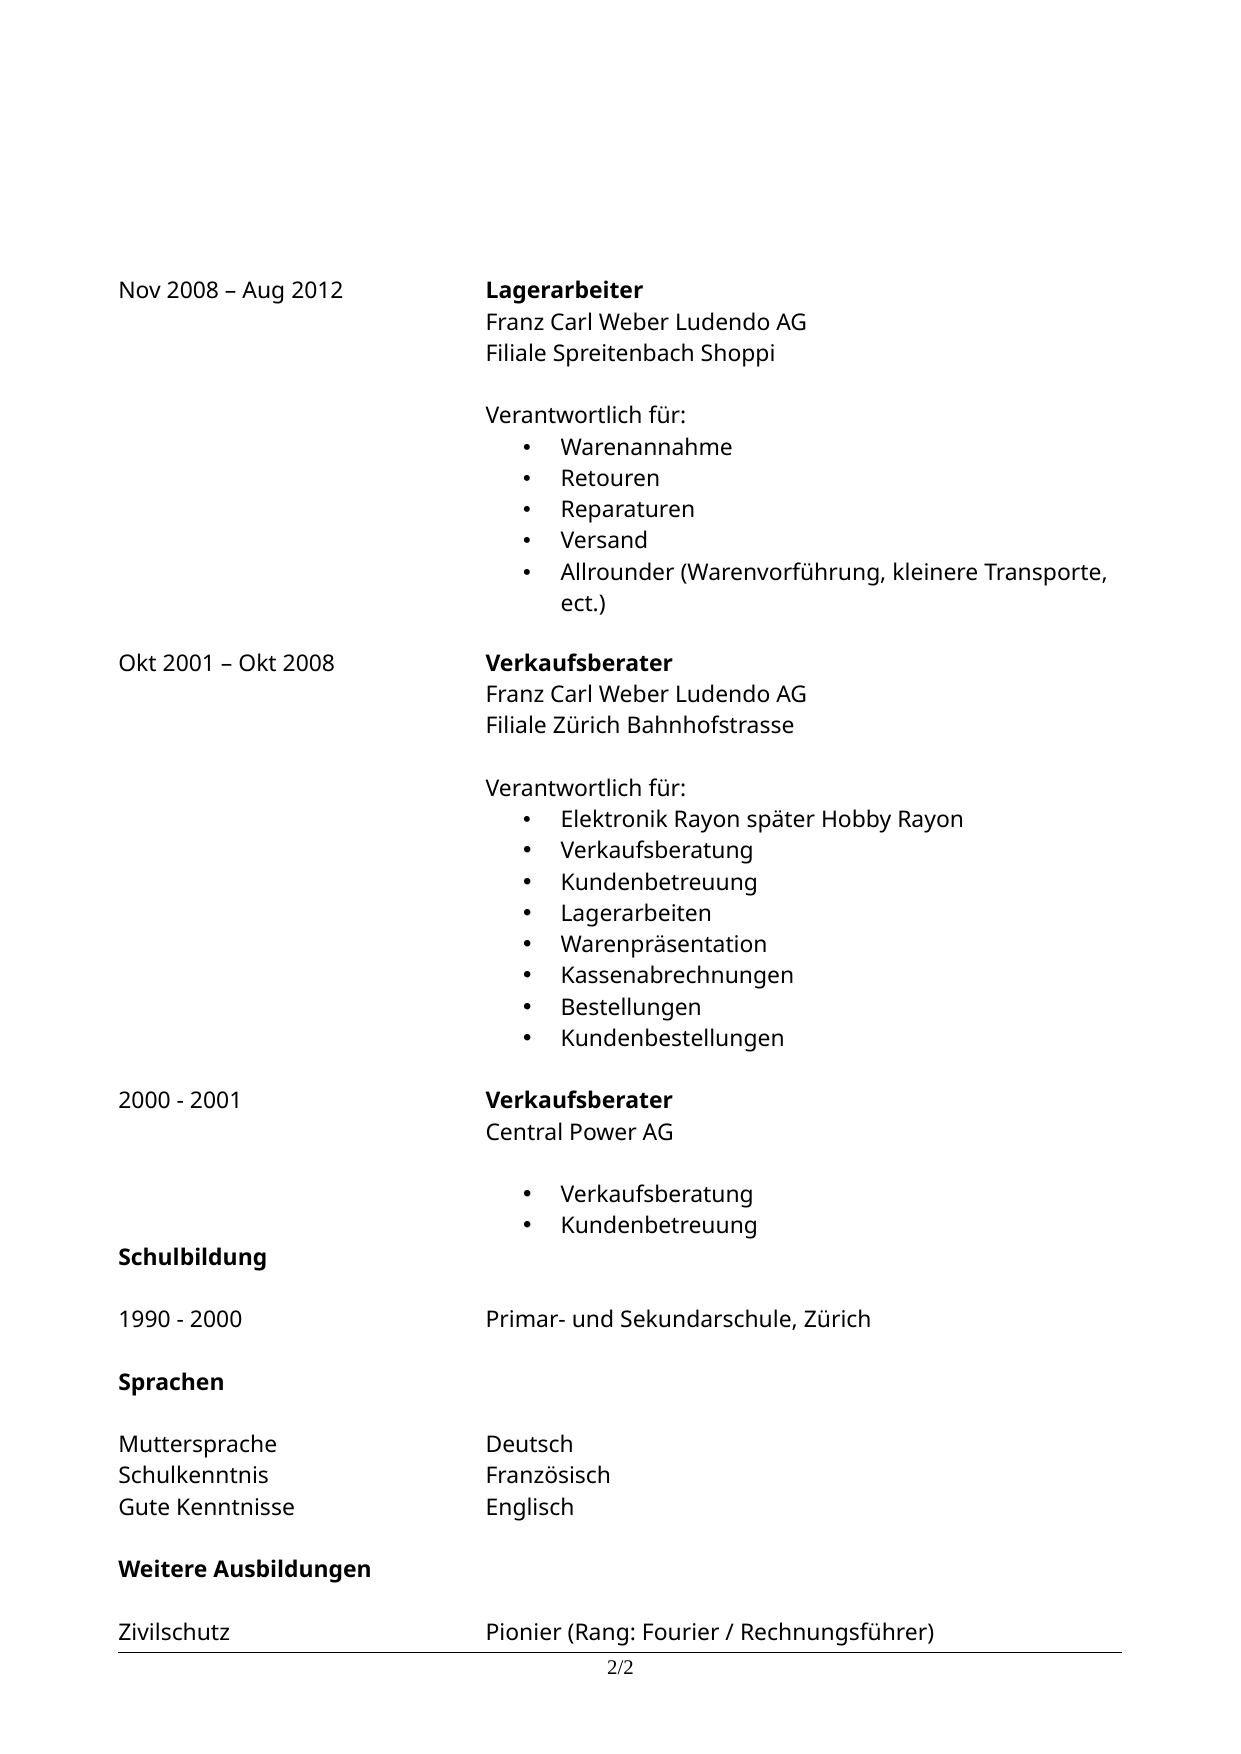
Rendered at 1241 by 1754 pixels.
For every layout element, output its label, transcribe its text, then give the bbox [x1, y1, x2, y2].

list Versand [523, 524, 1122, 556]
list Kundenbetreuung [523, 1209, 1122, 1241]
list Allrounder (Warenvorführung, kleinere Transporte, ect.) [523, 556, 1122, 618]
list Bestellungen [523, 991, 1122, 1022]
text 2000 - 2001 Verkaufsberater [118, 1084, 1122, 1116]
text Schulkenntnis Französisch [118, 1459, 1122, 1491]
text Weitere Ausbildungen [118, 1553, 1122, 1584]
list Kassenabrechnungen [523, 959, 1122, 991]
text Central Power AG [118, 1116, 1122, 1147]
text Verantwortlich für: [118, 399, 1122, 431]
list Lagerarbeiten [523, 897, 1122, 928]
text Filiale Spreitenbach Shoppi [118, 337, 1122, 368]
text Okt 2001 – Okt 2008 Verkaufsberater [118, 647, 1122, 678]
text Sprachen [118, 1366, 1122, 1397]
list Kundenbetreuung [523, 866, 1122, 897]
list Warenannahme [523, 431, 1122, 462]
text Nov 2008 – Aug 2012 Lagerarbeiter [118, 274, 1122, 306]
text Verantwortlich für: [118, 772, 1122, 803]
list Reparaturen [523, 493, 1122, 524]
text 1990 - 2000 Primar- und Sekundarschule, Zürich [118, 1303, 1122, 1334]
list Retouren [523, 462, 1122, 493]
list Verkaufsberatung [523, 834, 1122, 866]
text Schulbildung [118, 1241, 1122, 1272]
text Franz Carl Weber Ludendo AG [118, 678, 1122, 709]
text Gute Kenntnisse Englisch [118, 1491, 1122, 1522]
list Kundenbestellungen [523, 1022, 1122, 1053]
text Muttersprache Deutsch [118, 1428, 1122, 1459]
text Franz Carl Weber Ludendo AG [118, 306, 1122, 337]
text Zivilschutz Pionier (Rang: Fourier / Rechnungsführer) [118, 1616, 1122, 1647]
list Warenpräsentation [523, 928, 1122, 959]
list Elektronik Rayon später Hobby Rayon [523, 803, 1122, 834]
text Filiale Zürich Bahnhofstrasse [118, 709, 1122, 741]
list Verkaufsberatung [523, 1178, 1122, 1209]
